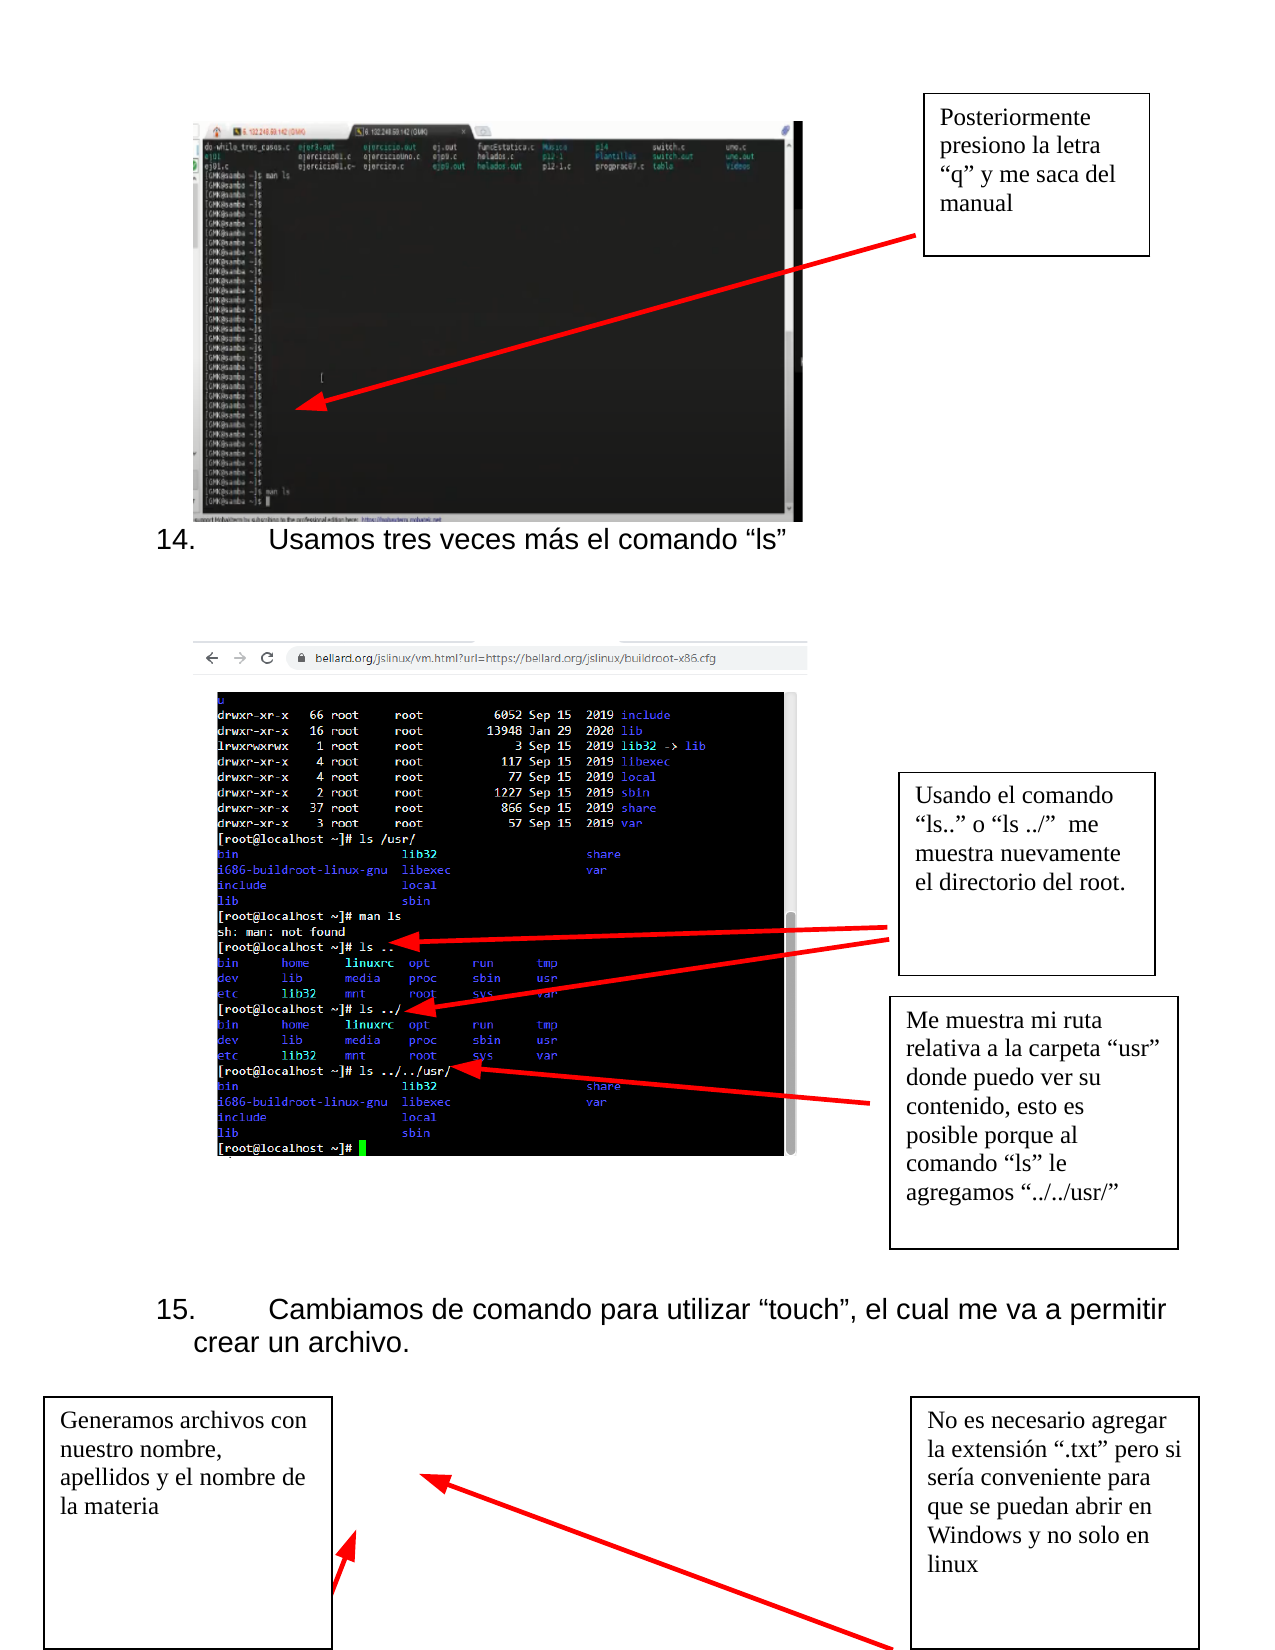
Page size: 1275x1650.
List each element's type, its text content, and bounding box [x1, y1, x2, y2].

text Generamos archivos con nuestro nombre, apellidos y el nombre de la materia [60, 1405, 316, 1520]
list Usamos tres veces más el comando “ls” [156, 522, 1205, 556]
text No es necesario agregar la extensión “.txt” pero si sería conveniente para que se puedan abrir en Windows y no solo en linux [927, 1405, 1183, 1577]
text Posteriormente presiono la letra “q” y me saca del manual [939, 102, 1134, 217]
text Usando el comando “ls..” o “ls ../” me muestra nuevamente el directorio del root. [915, 781, 1139, 896]
text Me muestra mi ruta relativa a la carpeta “usr” donde puedo ver su contenido, esto es posible porque al comando “ls” le agregamos “../../usr/” [906, 1005, 1162, 1206]
list Cambiamos de comando para utilizar “touch”, el cual me va a permitir crear un archivo. [156, 1292, 1205, 1359]
